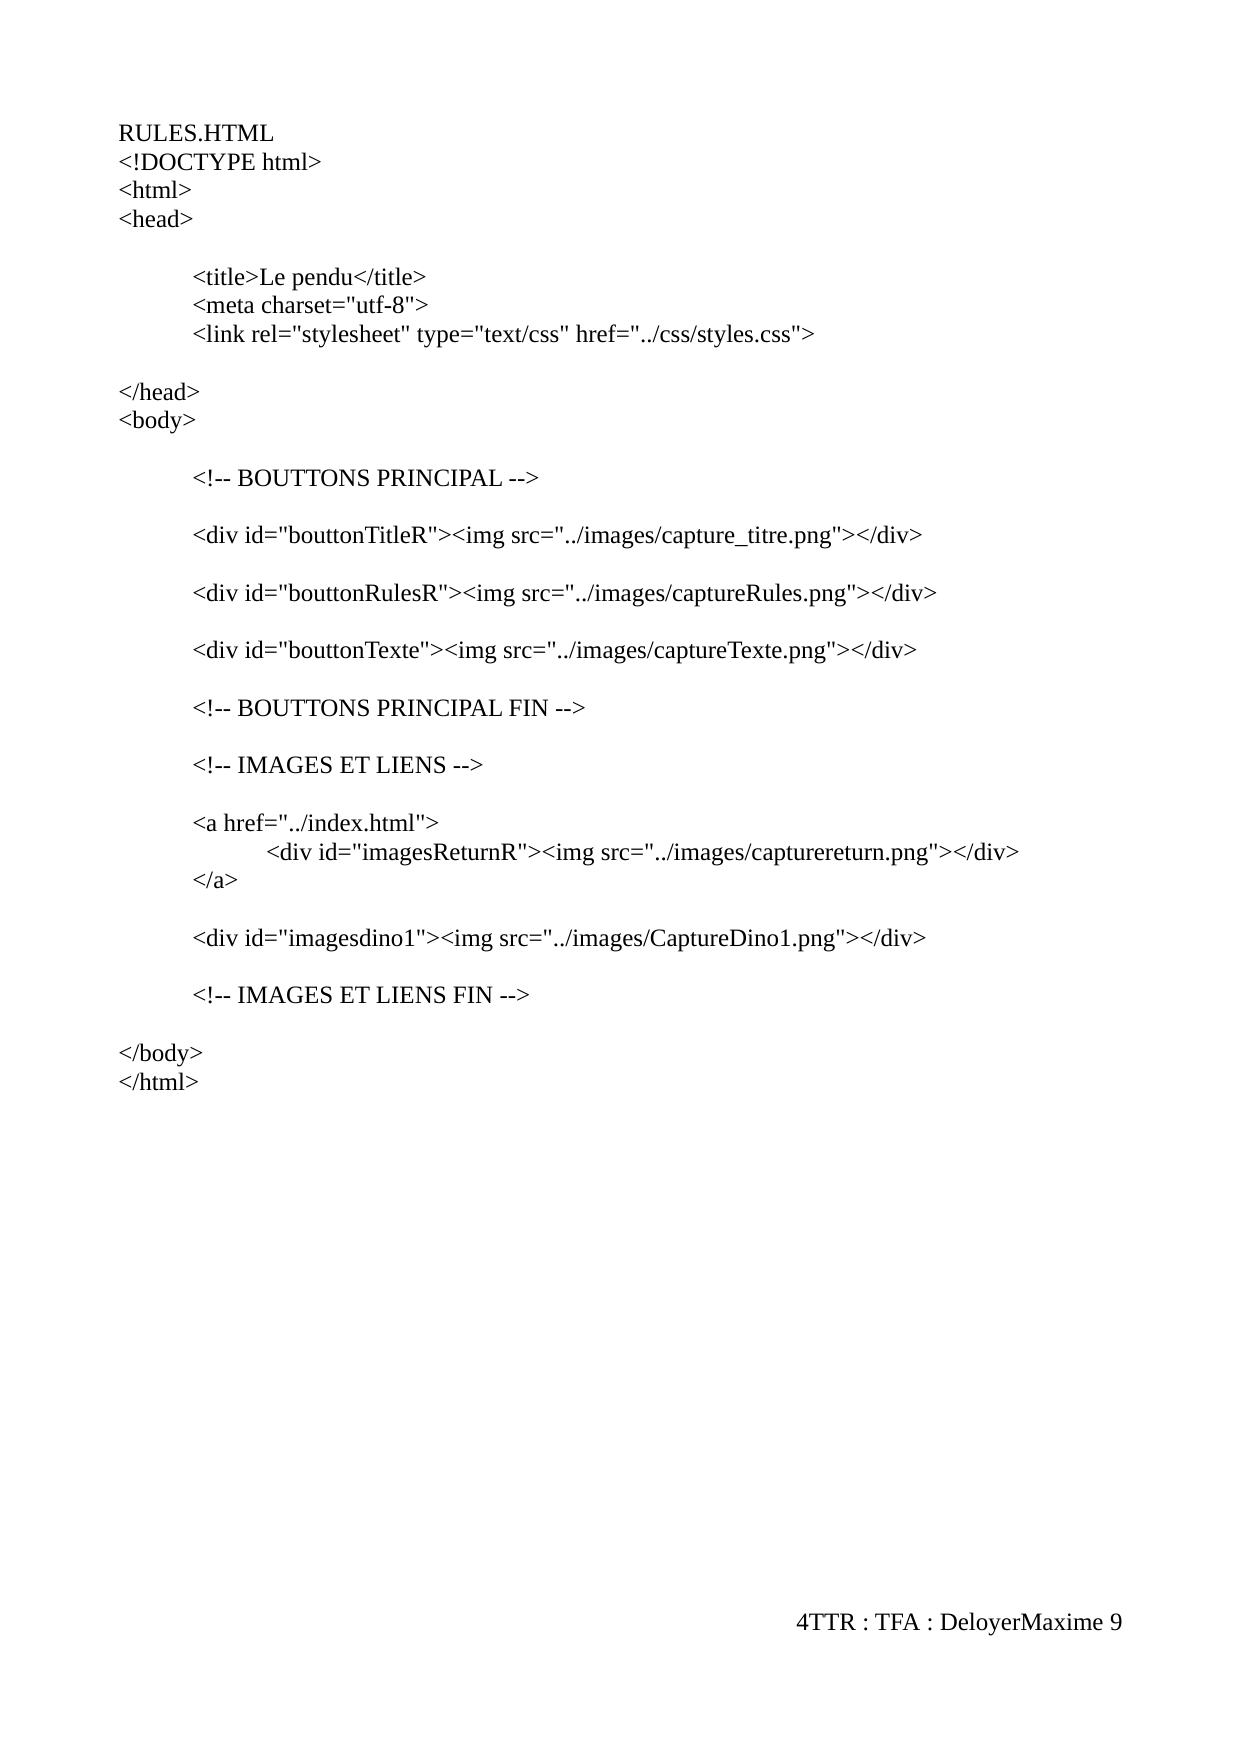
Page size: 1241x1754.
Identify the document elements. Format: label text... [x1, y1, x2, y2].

text <link rel="stylesheet" type="text/css" href="../css/styles.css"> [118, 319, 1122, 348]
text <head> [118, 204, 1122, 233]
text <!DOCTYPE html> [118, 147, 1122, 176]
text <!-- BOUTTONS PRINCIPAL FIN --> [118, 693, 1122, 722]
text </a> [118, 866, 1122, 894]
text </html> [118, 1067, 1122, 1096]
text <meta charset="utf-8"> [118, 291, 1122, 319]
text <div id="imagesdino1"><img src="../images/CaptureDino1.png"></div> [118, 923, 1122, 952]
text <!-- BOUTTONS PRINCIPAL --> [118, 463, 1122, 492]
text <html> [118, 176, 1122, 204]
text </body> [118, 1038, 1122, 1067]
text RULES.HTML [118, 118, 1122, 147]
text <title>Le pendu</title> [118, 262, 1122, 291]
text <div id="bouttonTitleR"><img src="../images/capture_titre.png"></div> [118, 521, 1122, 549]
text <a href="../index.html"> [118, 808, 1122, 837]
text <!-- IMAGES ET LIENS FIN --> [118, 981, 1122, 1009]
text <div id="bouttonTexte"><img src="../images/captureTexte.png"></div> [118, 636, 1122, 664]
text <div id="bouttonRulesR"><img src="../images/captureRules.png"></div> [118, 578, 1122, 607]
text <div id="imagesReturnR"><img src="../images/capturereturn.png"></div> [118, 837, 1122, 866]
text <!-- IMAGES ET LIENS --> [118, 751, 1122, 779]
text <body> [118, 406, 1122, 434]
text </head> [118, 377, 1122, 406]
